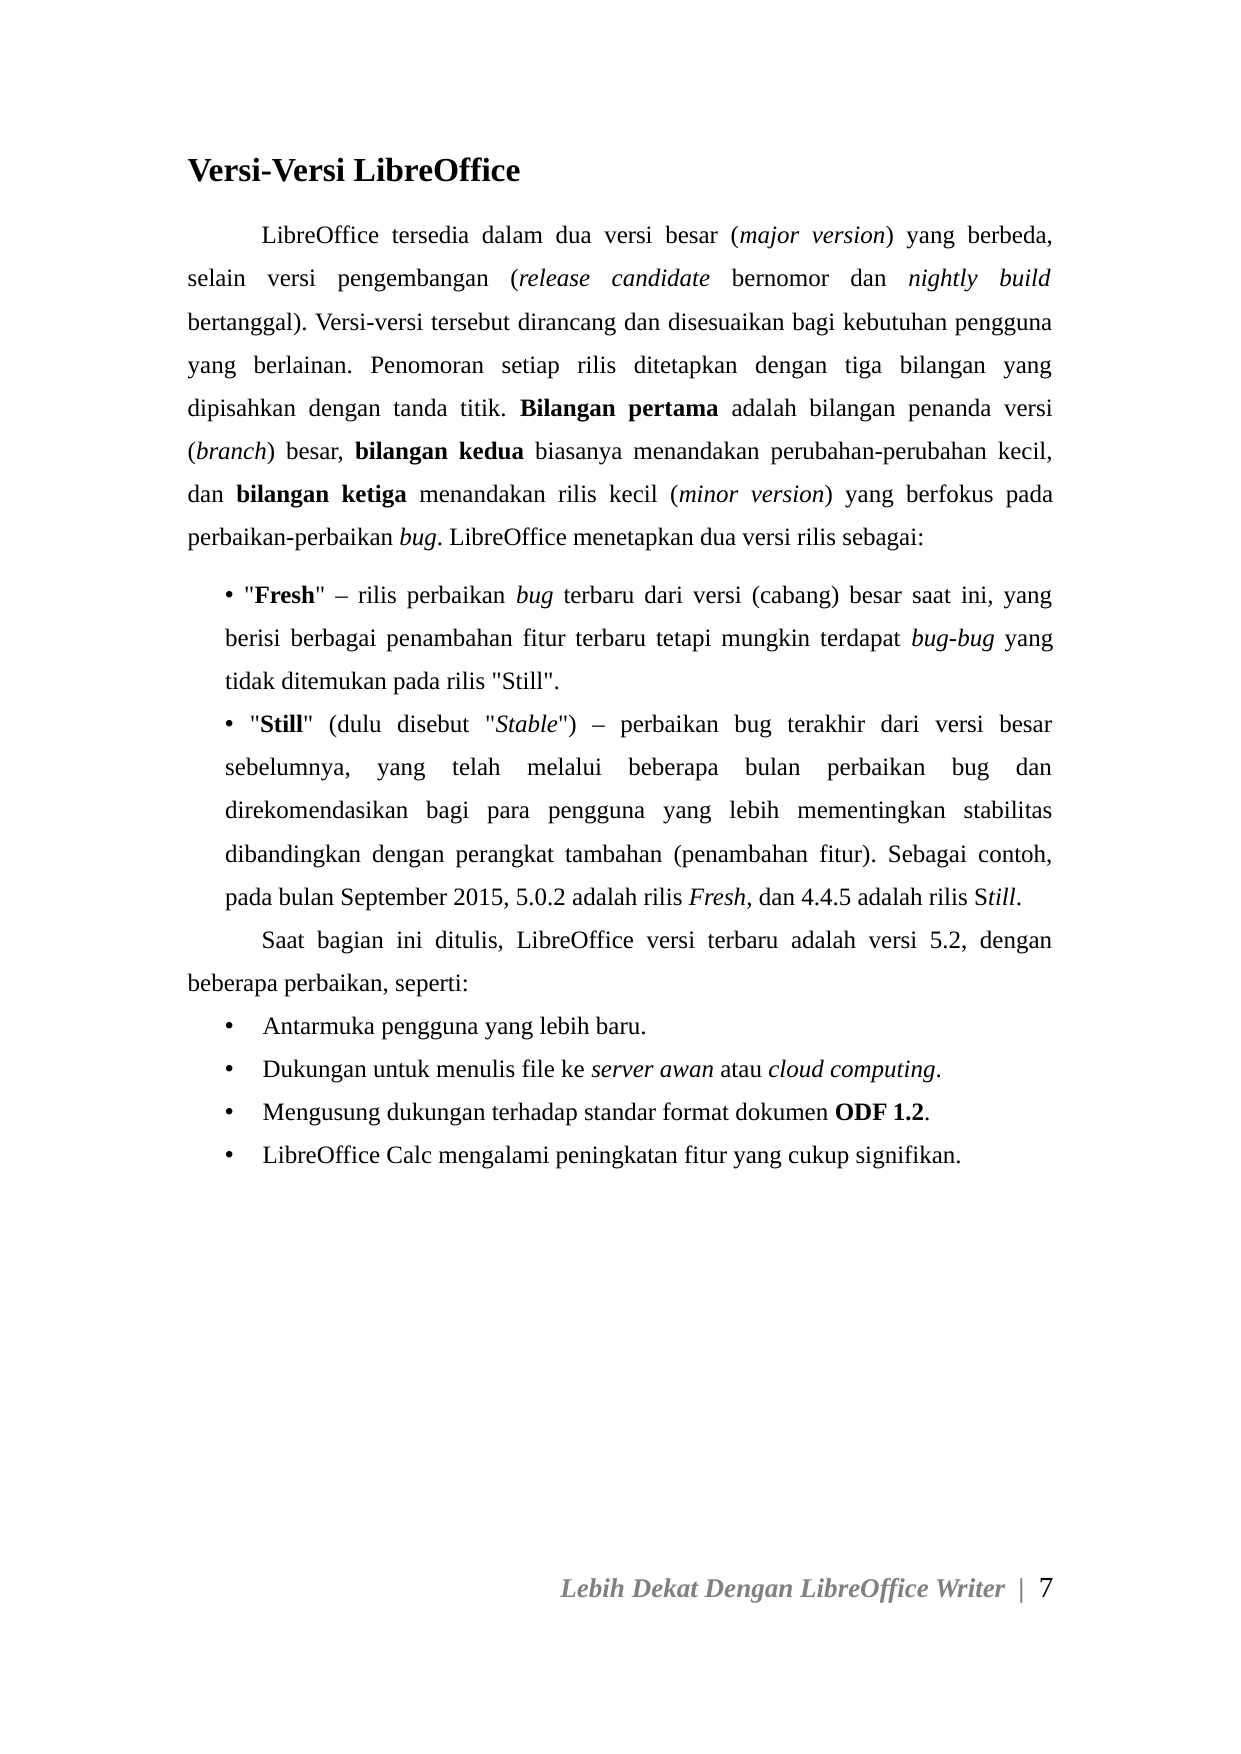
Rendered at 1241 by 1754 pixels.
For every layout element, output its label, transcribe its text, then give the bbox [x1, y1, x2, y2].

subtitle Versi-Versi LibreOffice [187, 150, 1053, 189]
list LibreOffice Calc mengalami peningkatan fitur yang cukup signifikan. [225, 1141, 1053, 1169]
list Dukungan untuk menulis file ke server awan atau cloud computing. [225, 1054, 1053, 1083]
list Mengusung dukungan terhadap standar format dokumen ODF 1.2. [225, 1097, 1053, 1126]
list "Fresh" – rilis perbaikan bug terbaru dari versi (cabang) besar saat ini, yang berisi berbagai penambahan fitur terbaru tetapi mungkin terdapat bug-bug yang tidak ditemukan pada rilis "Still". [187, 580, 1053, 695]
list Antarmuka pengguna yang lebih baru. [225, 1011, 1053, 1040]
text Saat bagian ini ditulis, LibreOffice versi terbaru adalah versi 5.2, dengan beberapa perbaikan, seperti: [187, 925, 1053, 997]
list "Still" (dulu disebut "Stable") – perbaikan bug terakhir dari versi besar sebelumnya, yang telah melalui beberapa bulan perbaikan bug dan direkomendasikan bagi para pengguna yang lebih mementingkan stabilitas dibandingkan dengan perangkat tambahan (penambahan fitur). Sebagai contoh, pada bulan September 2015, 5.0.2 adalah rilis Fresh, dan 4.4.5 adalah rilis Still. [187, 709, 1053, 911]
text LibreOffice tersedia dalam dua versi besar (major version) yang berbeda, selain versi pengembangan (release candidate bernomor dan nightly build bertanggal). Versi-versi tersebut dirancang dan disesuaikan bagi kebutuhan pengguna yang berlainan. Penomoran setiap rilis ditetapkan dengan tiga bilangan yang dipisahkan dengan tanda titik. Bilangan pertama adalah bilangan penanda versi (branch) besar, bilangan kedua biasanya menandakan perubahan-perubahan kecil, dan bilangan ketiga menandakan rilis kecil (minor version) yang berfokus pada perbaikan-perbaikan bug. LibreOffice menetapkan dua versi rilis sebagai: [187, 220, 1053, 551]
